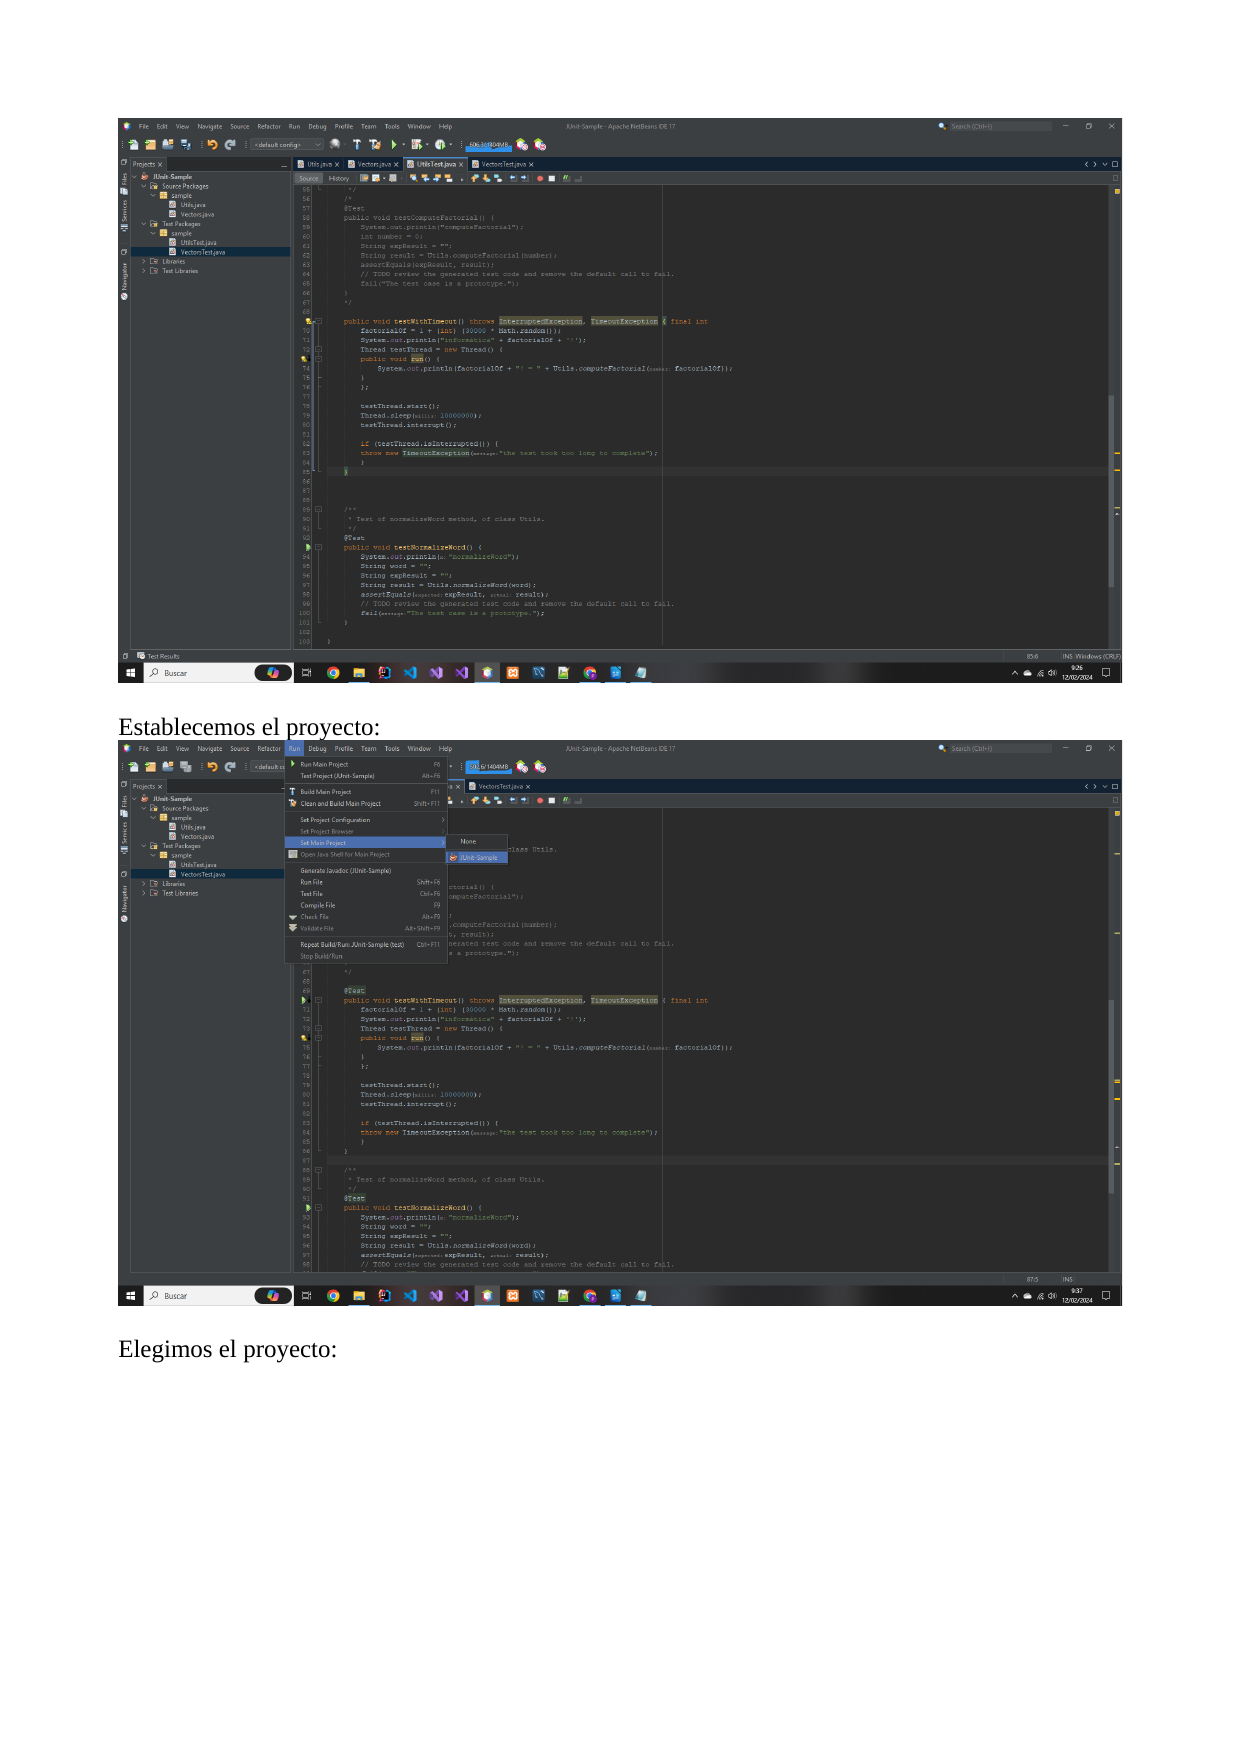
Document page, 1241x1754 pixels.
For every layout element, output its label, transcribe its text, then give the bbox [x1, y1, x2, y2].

picture [118, 118, 1123, 683]
picture [118, 740, 1123, 1306]
text Establecemos el proyecto: [118, 712, 1122, 740]
text Elegimos el proyecto: [118, 1334, 1122, 1363]
